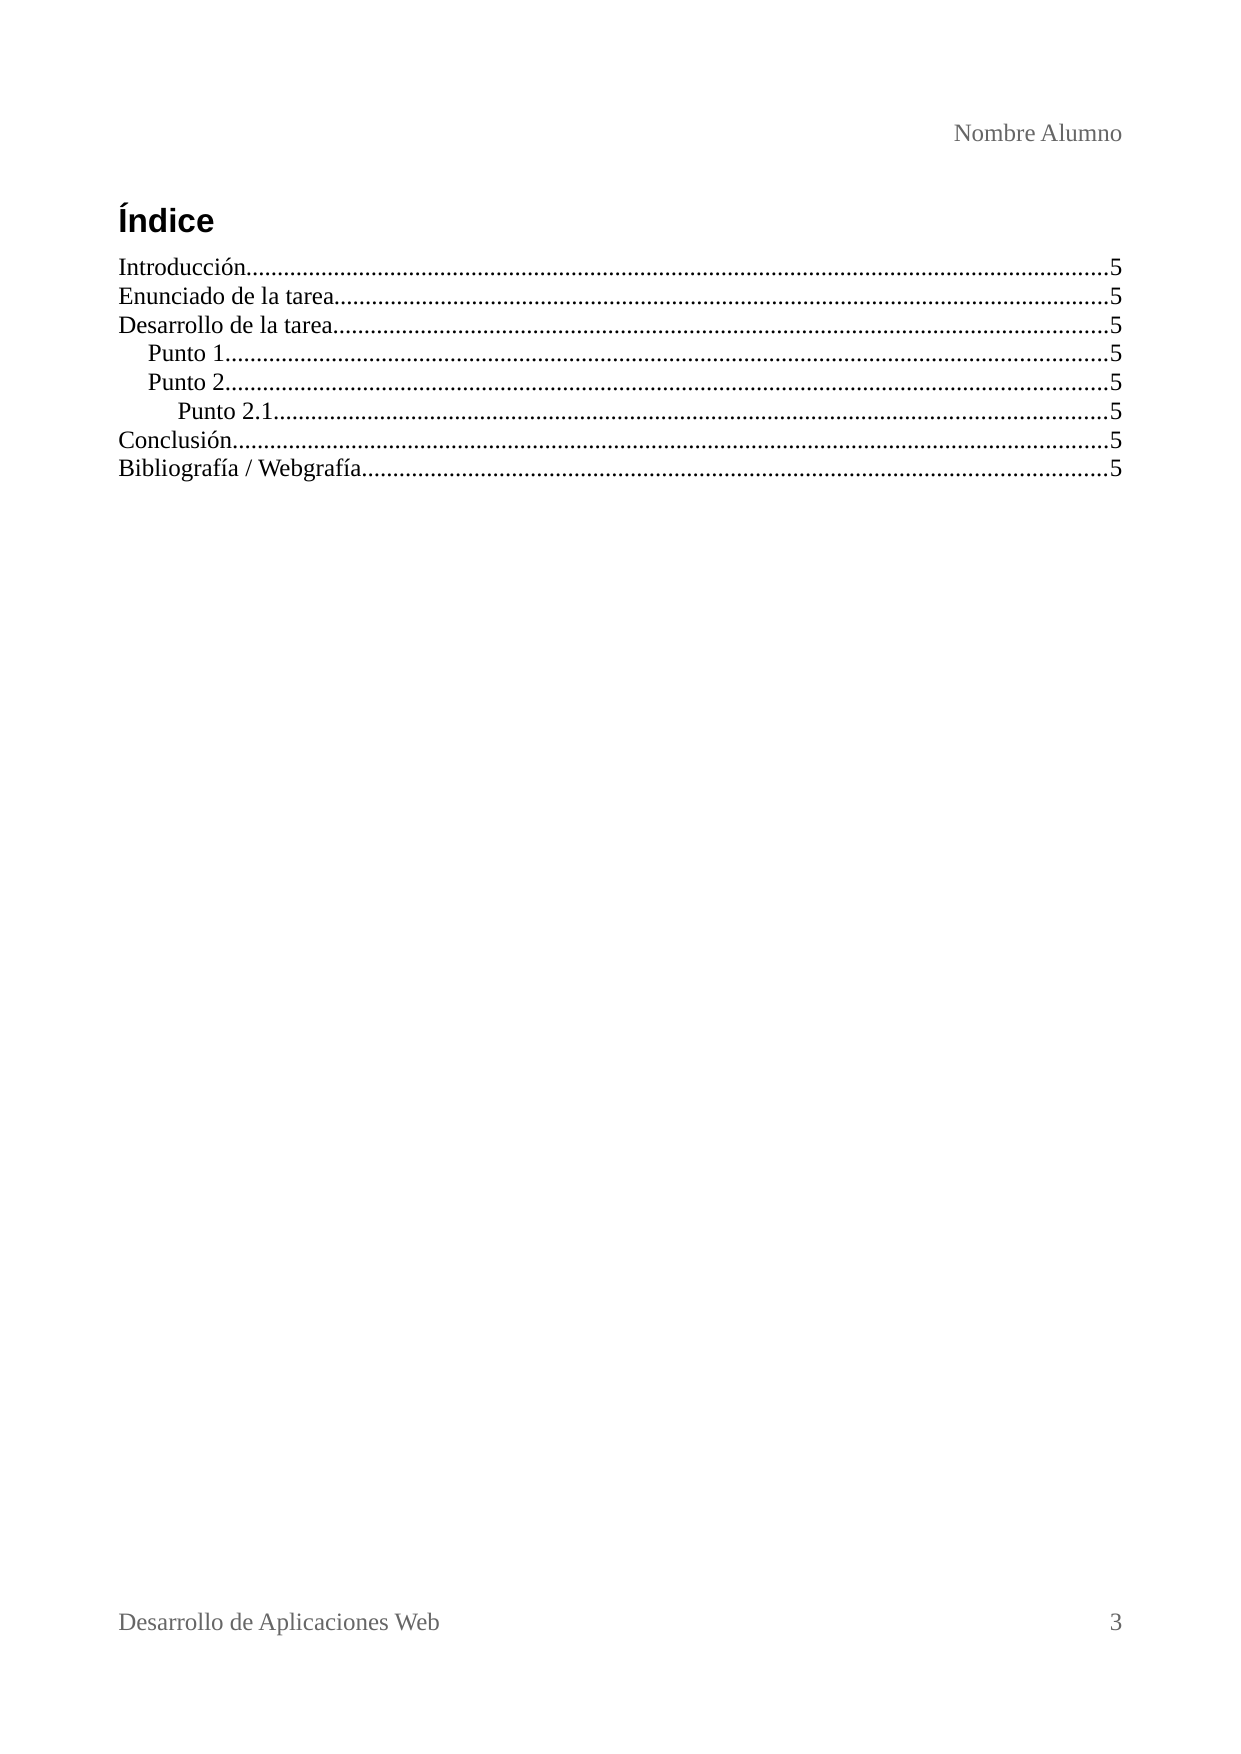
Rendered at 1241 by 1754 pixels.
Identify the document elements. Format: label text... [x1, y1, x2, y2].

subtitle Índice [118, 201, 1122, 240]
text Conclusión 5 [118, 425, 1122, 453]
text Punto 1 5 [148, 338, 1122, 367]
text Introducción 5 [118, 252, 1122, 281]
text Enunciado de la tarea 5 [118, 281, 1122, 310]
text Punto 2 5 [148, 367, 1122, 396]
text Desarrollo de la tarea 5 [118, 310, 1122, 338]
text Bibliografía / Webgrafía 5 [118, 453, 1122, 482]
text Punto 2.1 5 [177, 396, 1122, 425]
